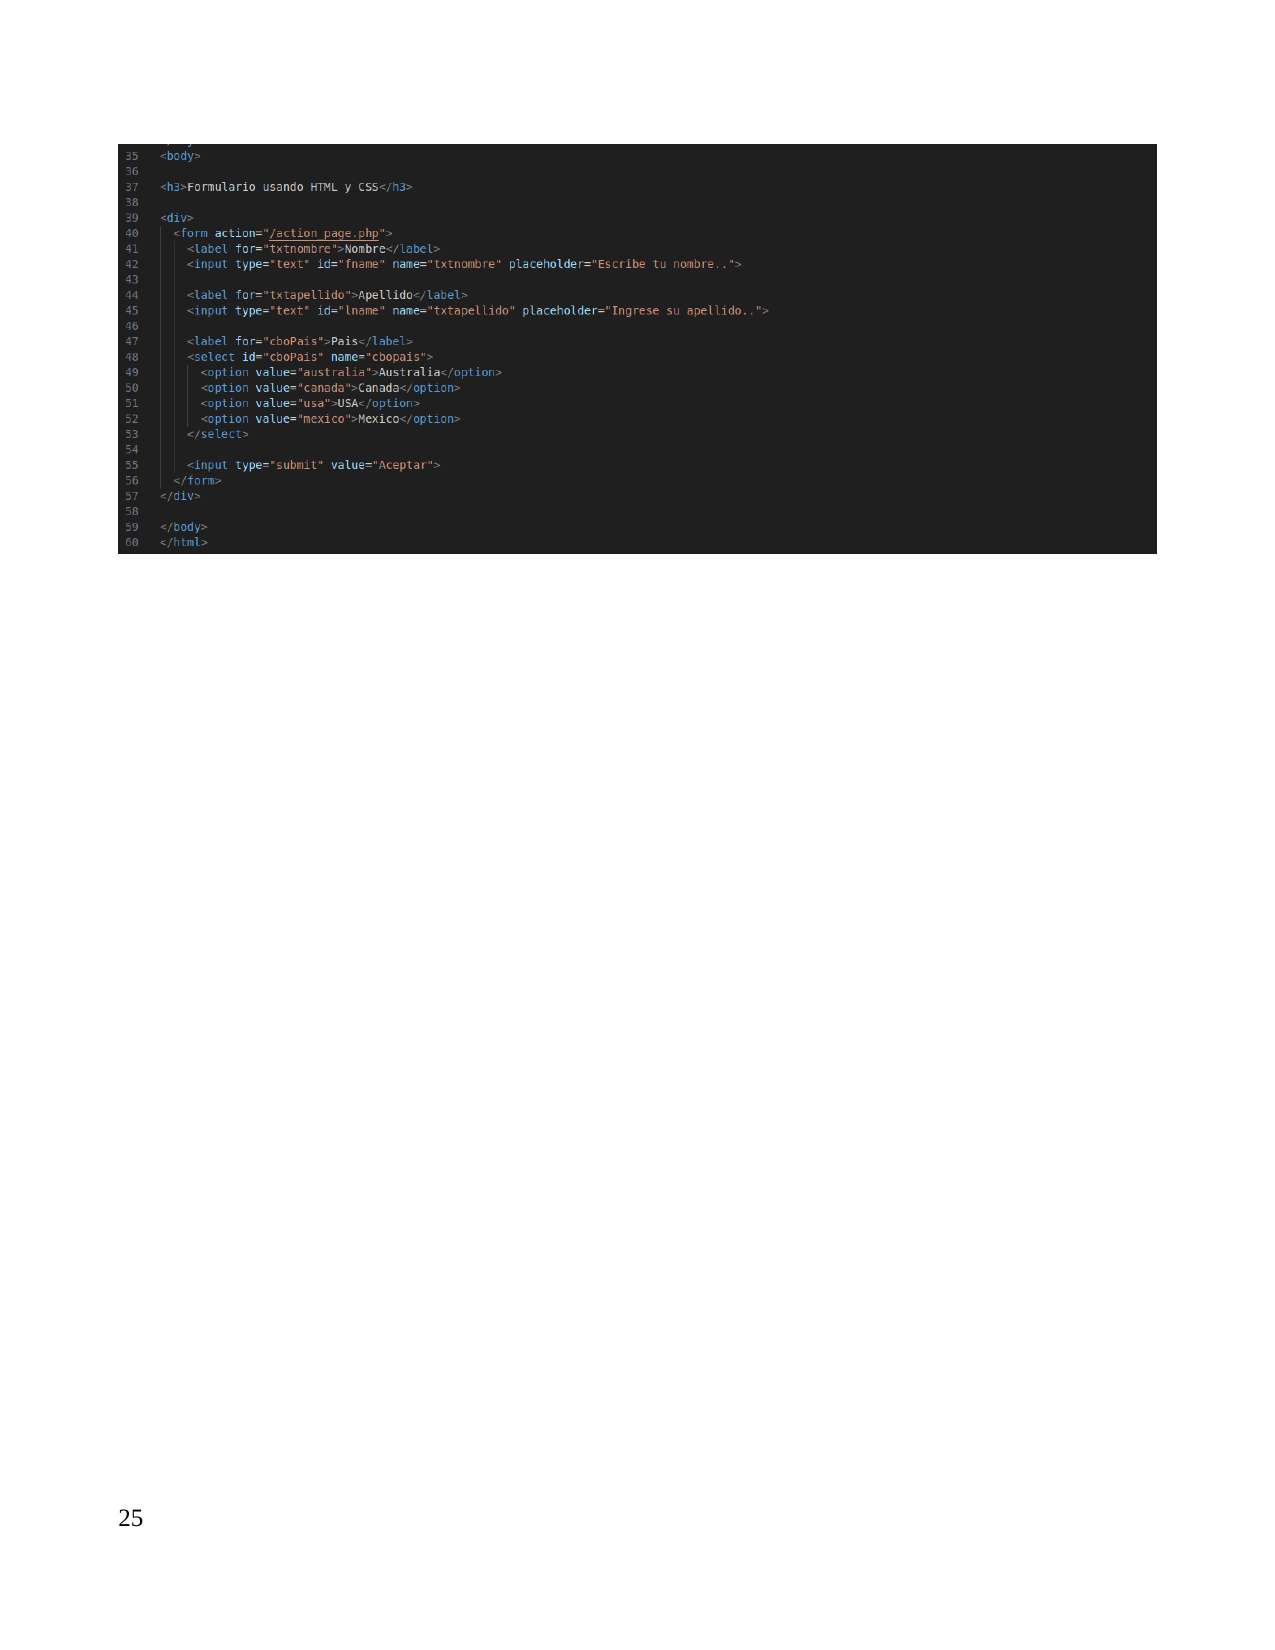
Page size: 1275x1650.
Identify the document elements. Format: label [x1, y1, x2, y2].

picture [118, 144, 1157, 554]
